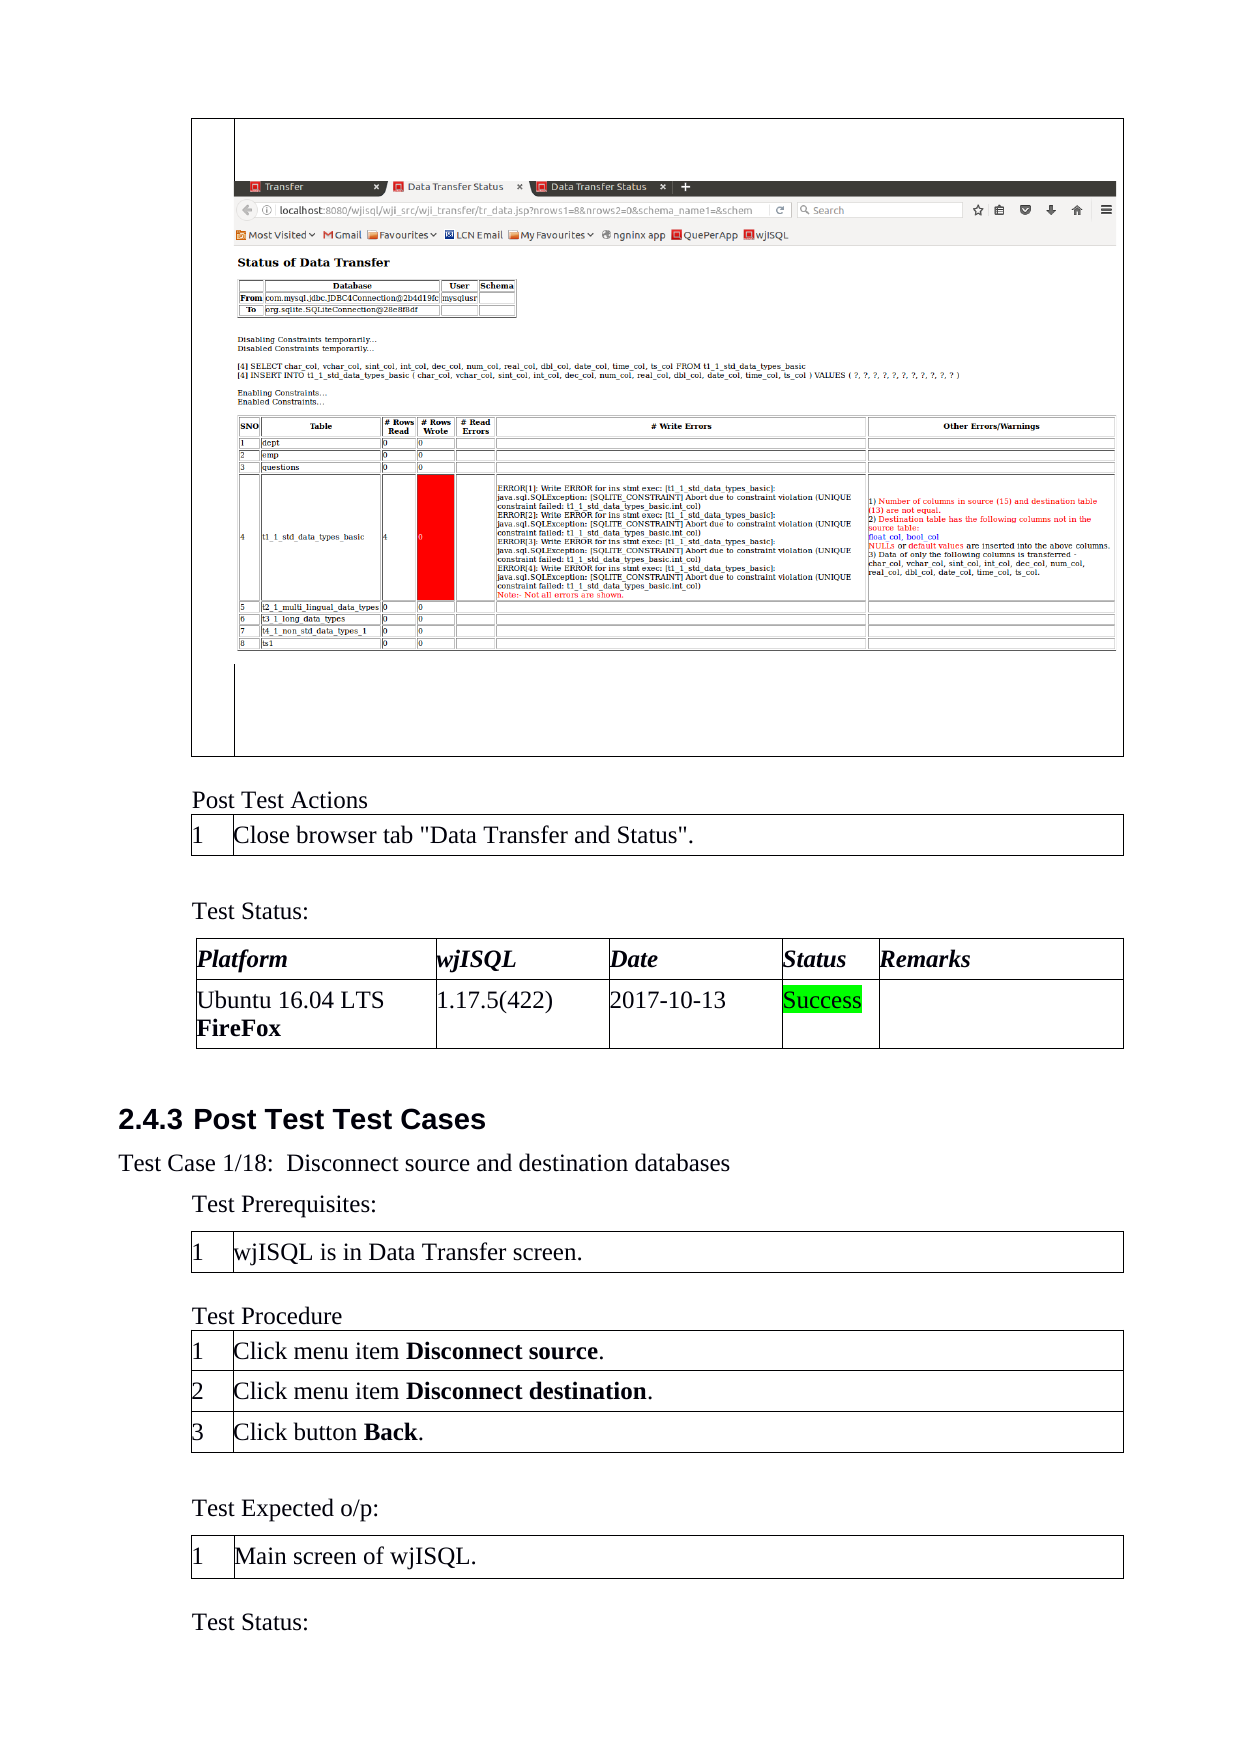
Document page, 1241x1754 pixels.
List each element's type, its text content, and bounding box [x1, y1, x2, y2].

table_cell Success [783, 980, 879, 1048]
table_header wjISQL [437, 939, 609, 978]
table_header 1 [192, 1331, 233, 1370]
table_header Remarks [880, 939, 1123, 978]
text Test Prerequisites: [118, 1189, 1122, 1218]
table_cell [880, 980, 1123, 1048]
table_cell 1.17.5(422) [437, 980, 609, 1048]
table_header Main screen of wjISQL. [235, 1536, 1123, 1578]
table_header 1 [192, 815, 233, 855]
table_header [235, 119, 1123, 756]
table_cell 2017-10-13 [610, 980, 782, 1048]
table_cell Ubuntu 16.04 LTS FireFox [197, 980, 436, 1048]
table_cell 3 [192, 1412, 233, 1452]
table_header wjISQL is in Data Transfer screen. [234, 1232, 1123, 1271]
table_header 1 [192, 1232, 233, 1271]
table_header [192, 119, 234, 756]
table_cell 2 [192, 1371, 233, 1411]
text Test Case 1/18: Disconnect source and destination databases [118, 1148, 1122, 1177]
text Test Status: [118, 896, 1122, 925]
picture [233, 181, 1117, 664]
text Test Status: [118, 1607, 1122, 1636]
table_cell Click button Back. [234, 1412, 1123, 1452]
table_header Click menu item Disconnect source. [234, 1331, 1123, 1370]
table_header Date [610, 939, 782, 978]
text Post Test Actions [118, 785, 1122, 814]
table_header Close browser tab "Data Transfer and Status". [234, 815, 1123, 855]
text Test Expected o/p: [118, 1493, 1122, 1522]
text Test Procedure [118, 1301, 1122, 1329]
table_header Platform [197, 939, 436, 978]
table_cell Click menu item Disconnect destination. [234, 1371, 1123, 1411]
table_header Status [783, 939, 879, 978]
subtitle Post Test Test Cases [118, 1102, 1122, 1136]
table_header 1 [192, 1536, 234, 1578]
